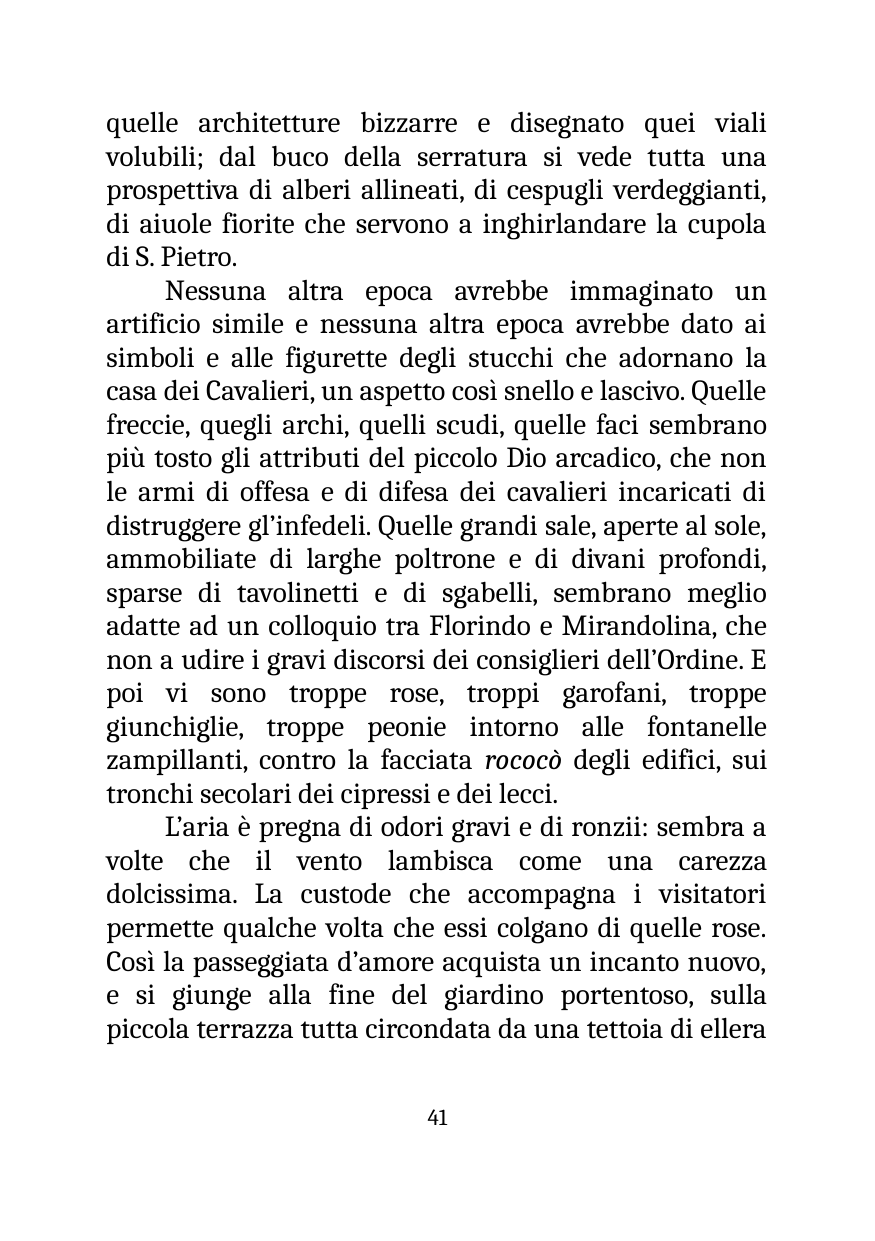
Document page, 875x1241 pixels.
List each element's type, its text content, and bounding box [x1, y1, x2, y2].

text quelle architetture bizzarre e disegnato quei viali volubili; dal buco della serratura si vede tutta una prospettiva di alberi allineati, di cespugli verdeggianti, di aiuole fiorite che servono a inghirlandare la cupola di S. Pietro. [106, 106, 768, 274]
text Nessuna altra epoca avrebbe immaginato un artificio simile e nessuna altra epoca avrebbe dato ai simboli e alle figurette degli stucchi che adornano la casa dei Cavalieri, un aspetto così snello e lascivo. Quelle freccie, quegli archi, quelli scudi, quelle faci sembrano più tosto gli attributi del piccolo Dio arcadico, che non le armi di offesa e di difesa dei cavalieri incaricati di distruggere gl’infedeli. Quelle grandi sale, aperte al sole, ammobiliate di larghe poltrone e di divani profondi, sparse di tavolinetti e di sgabelli, sembrano meglio adatte ad un colloquio tra Florindo e Mirandolina, che non a udire i gravi discorsi dei consiglieri dell’Ordine. E poi vi sono troppe rose, troppi garofani, troppe giunchiglie, troppe peonie intorno alle fontanelle zampillanti, contro la facciata rococò degli edifici, sui tronchi secolari dei cipressi e dei lecci. [106, 274, 768, 811]
text L’aria è pregna di odori gravi e di ronzii: sembra a volte che il vento lambisca come una carezza dolcissima. La custode che accompagna i visitatori permette qualche volta che essi colgano di quelle rose. Così la passeggiata d’amore acquista un incanto nuovo, e si giunge alla fine del giardino portentoso, sulla piccola terrazza tutta circondata da una tettoia di ellera [106, 811, 768, 1045]
